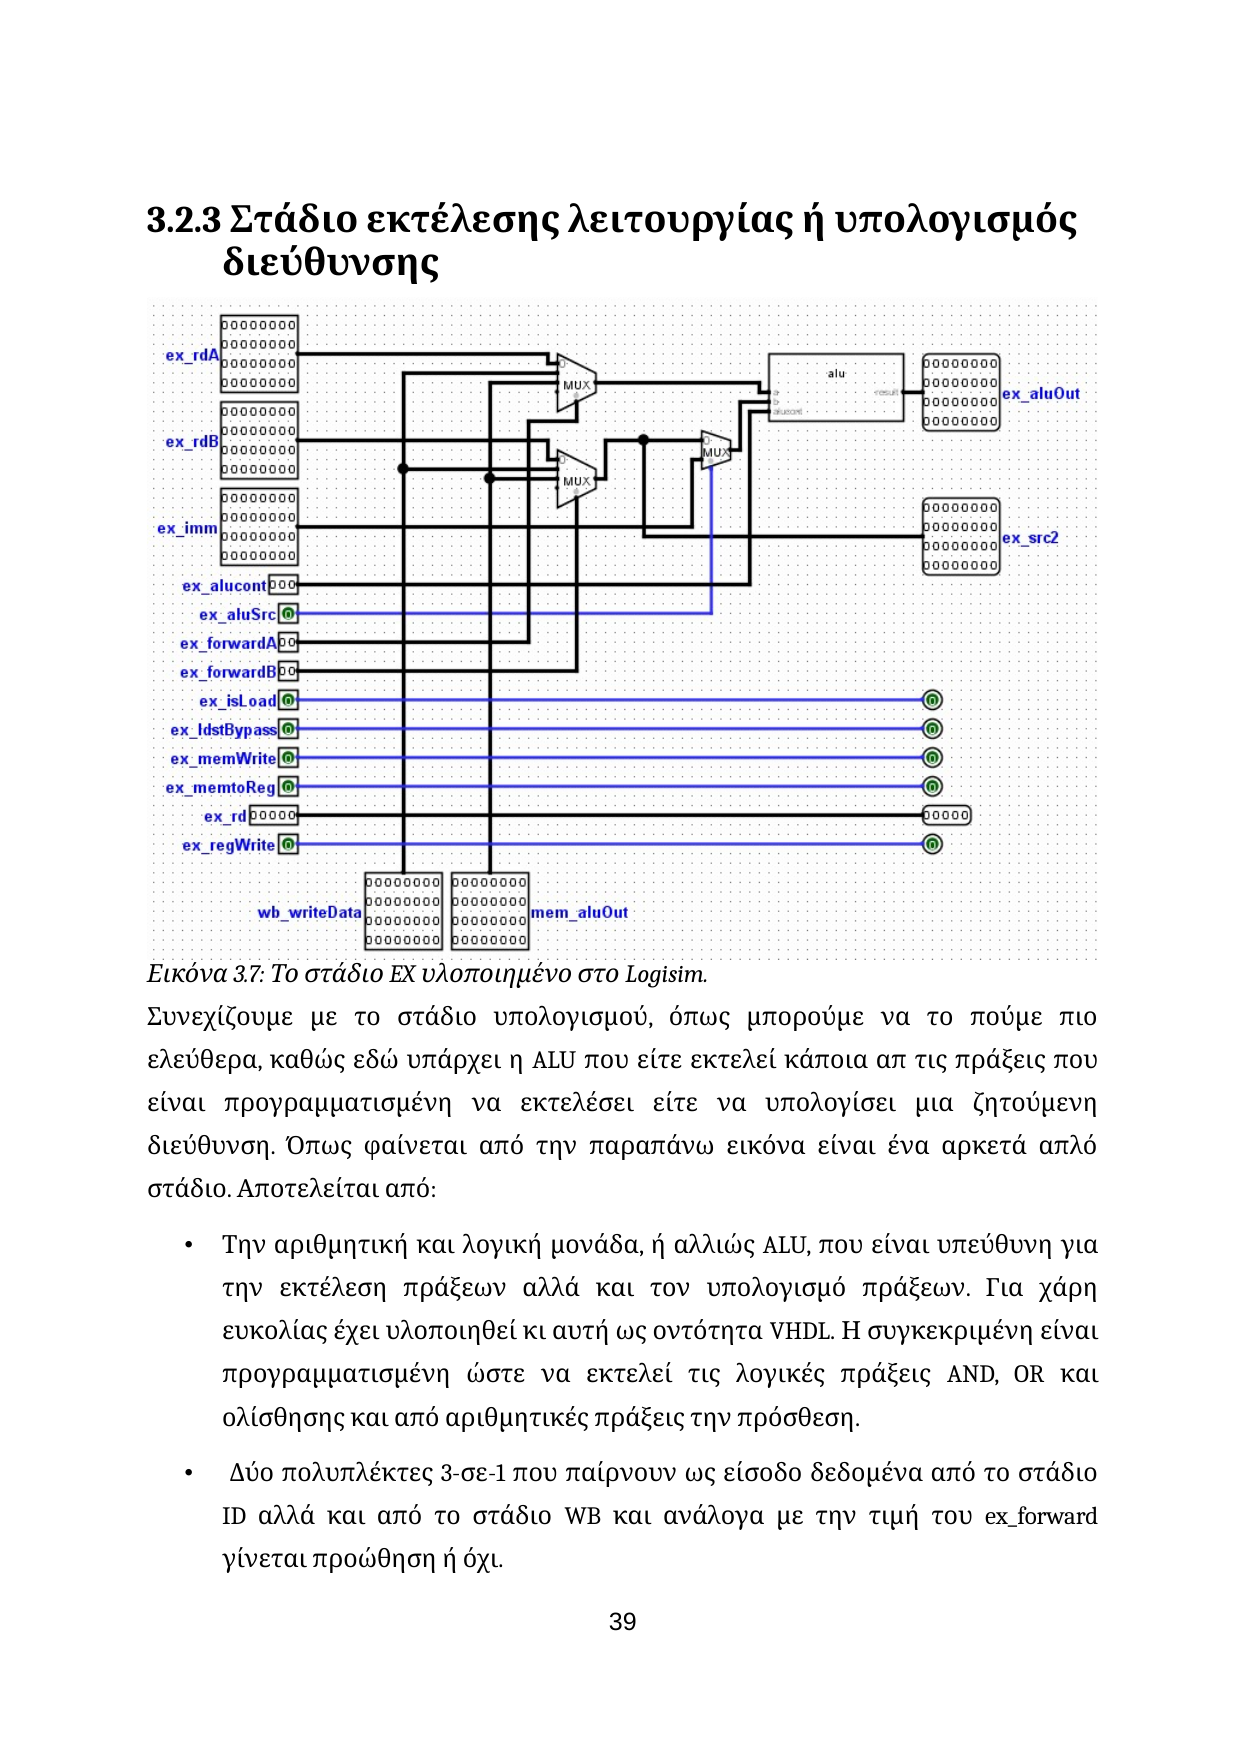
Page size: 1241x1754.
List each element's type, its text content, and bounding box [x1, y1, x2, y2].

text Συνεχίζουμε με το στάδιο υπολογισμού, όπως μπορούμε να το πούμε πιο ελεύθερα, καθώς εδώ υπάρχει η ALU που είτε εκτελεί κάποια απ τις πράξεις που είναι προγραμματισμένη να εκτελέσει είτε να υπολογίσει μια ζητούμενη διεύθυνση. Όπως φαίνεται από την παραπάνω εικόνα είναι ένα αρκετά απλό στάδιο. Αποτελείται από: [147, 988, 1098, 1204]
picture [146, 297, 1099, 960]
subtitle 3.2.3 Στάδιο εκτέλεσης λειτουργίας ή υπολογισμός διεύθυνσης [147, 199, 1098, 285]
text Εικόνα 3.7: Το στάδιο EX υλοποιημένο στο Logisim. [147, 960, 1098, 988]
list Την αριθμητική και λογική μονάδα, ή αλλιώς ALU, που είναι υπεύθυνη για την εκτέλεση πράξεων αλλά και τον υπολογισμό πράξεων. Για χάρη ευκολίας έχει υλοποιηθεί κι αυτή ως οντότητα VHDL. Η συγκεκριμένη είναι προγραμματισμένη ώστε να εκτελεί τις λογικές πράξεις AND, OR και ολίσθησης και από αριθμητικές πράξεις την πρόσθεση. [184, 1231, 1098, 1432]
list Δύο πολυπλέκτες 3-σε-1 που παίρνουν ως είσοδο δεδομένα από το στάδιο ID αλλά και από το στάδιο WB και ανάλογα με την τιμή του ex_forward γίνεται προώθηση ή όχι. [184, 1459, 1098, 1574]
